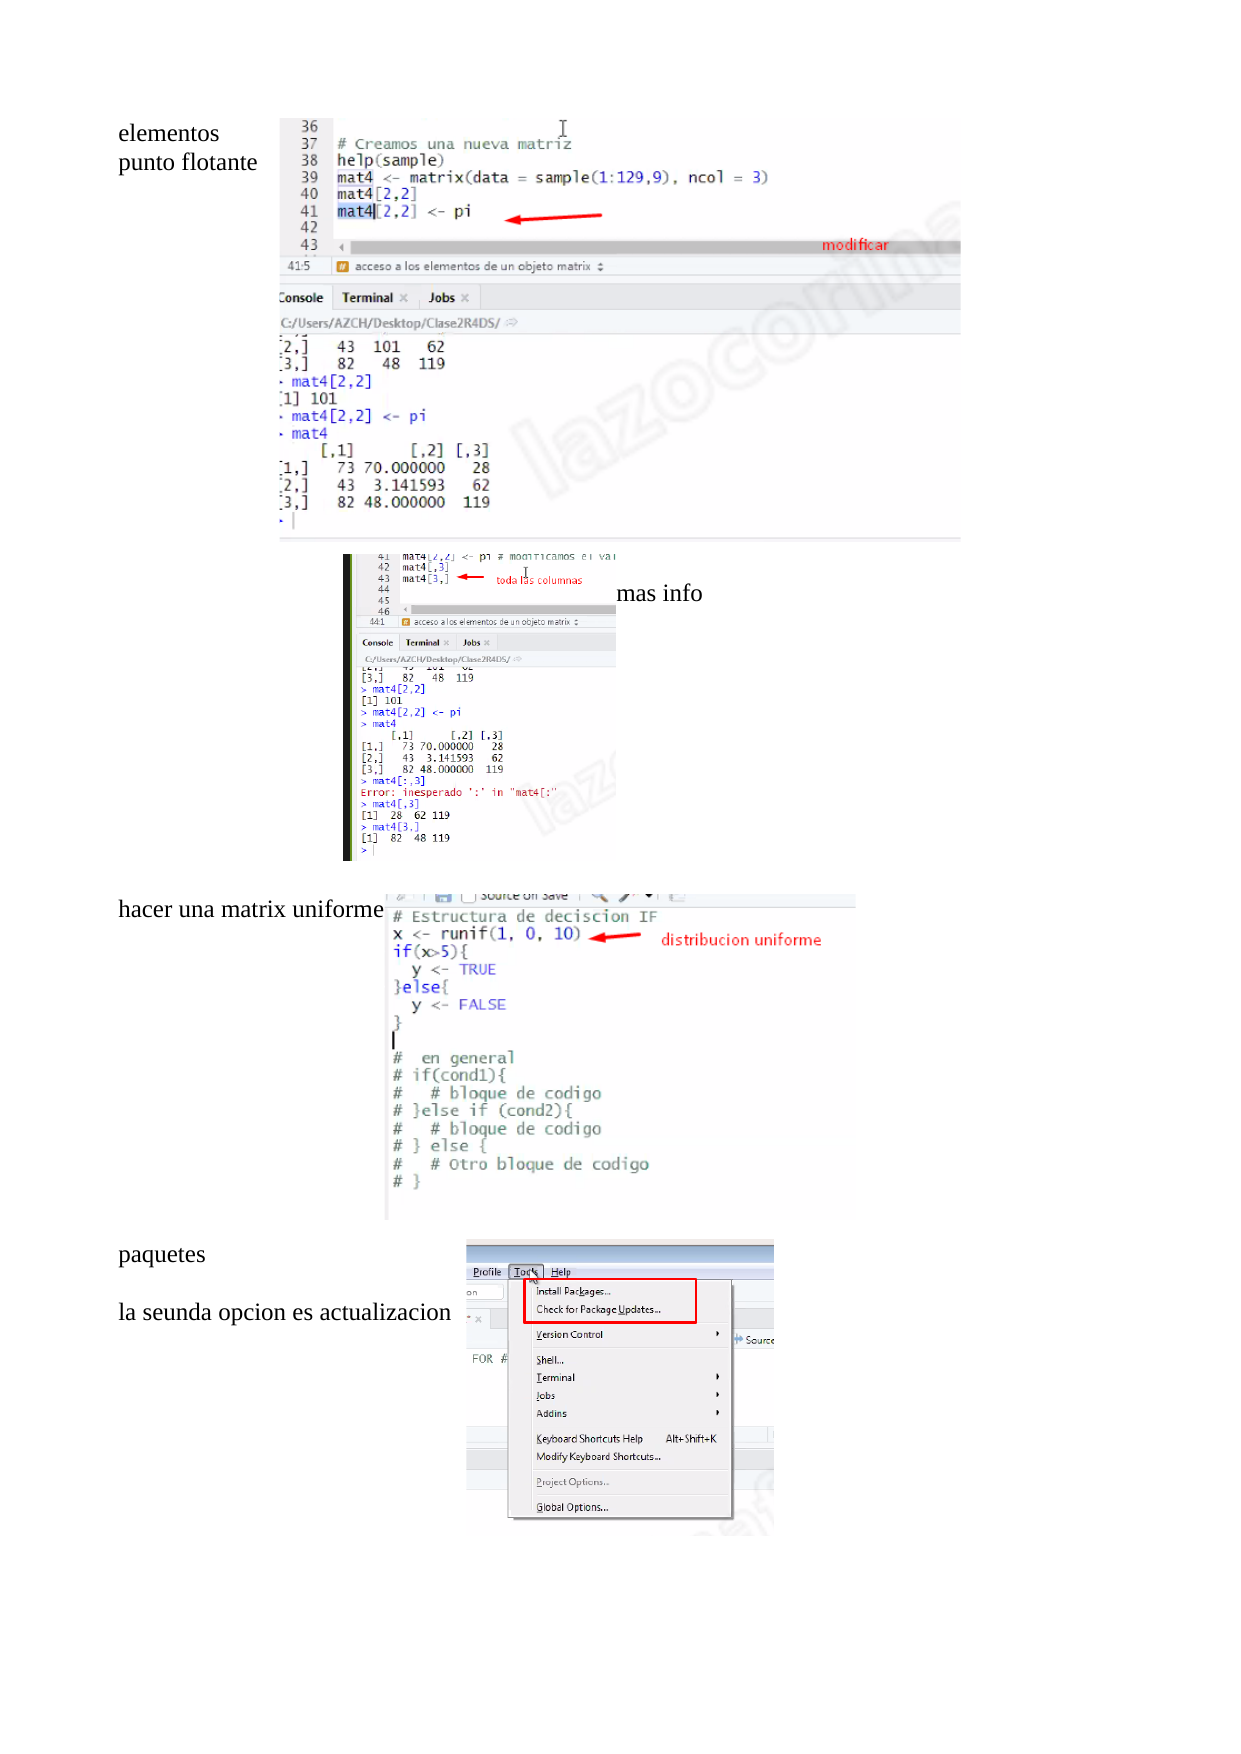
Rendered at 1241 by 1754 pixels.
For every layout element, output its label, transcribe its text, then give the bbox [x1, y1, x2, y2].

text mas info [616, 578, 1122, 607]
text la seunda opcion es actualizacion [118, 1297, 466, 1326]
text hacer una matrix uniforme [118, 894, 384, 923]
picture [279, 118, 961, 542]
text [774, 1239, 1122, 1268]
text elementos punto flotante [118, 118, 279, 176]
text paquetes [118, 1239, 466, 1268]
text [961, 118, 1122, 176]
text [774, 1297, 1122, 1326]
picture [384, 894, 856, 1220]
picture [343, 554, 616, 861]
text [118, 578, 343, 607]
picture [466, 1239, 774, 1536]
text [856, 894, 1122, 923]
